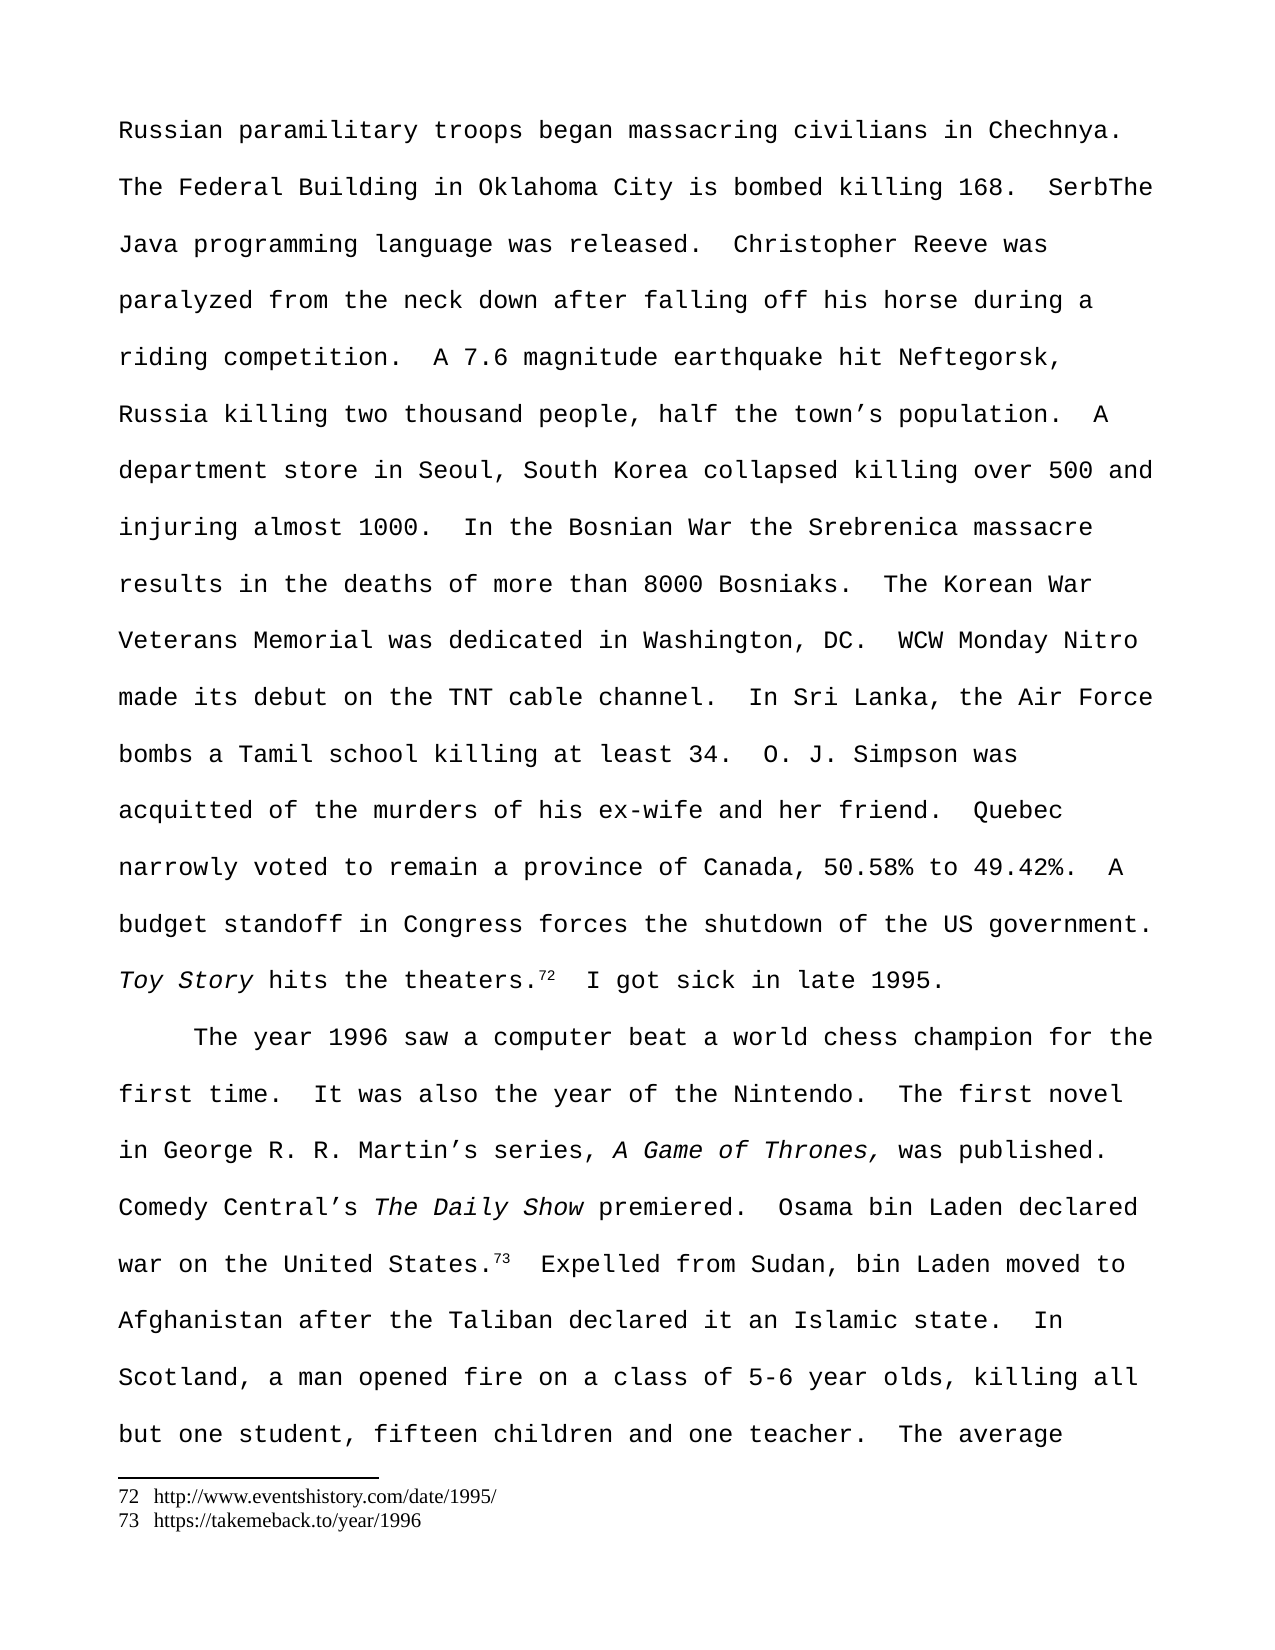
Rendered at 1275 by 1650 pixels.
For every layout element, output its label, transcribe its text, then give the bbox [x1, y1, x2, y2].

text https://takemeback.to/year/1996 [118, 1508, 1157, 1532]
text The year 1996 saw a computer beat a world chess champion for the first time. It was also the year of the Nintendo. The first novel in George R. R. Martin’s series, A Game of Thrones, was published. Comedy Central’s The Daily Show premiered. Osama bin Laden declared war on the United States. Expelled from Sudan, bin Laden moved to Afghanistan after the Taliban declared it an Islamic state. In Scotland, a man opened fire on a class of 5-6 year olds, killing all but one student, fifteen children and one teacher. The average [118, 1025, 1157, 1450]
text http://www.eventshistory.com/date/1995/ [118, 1484, 1157, 1508]
text Russian paramilitary troops began massacring civilians in Chechnya. The Federal Building in Oklahoma City is bombed killing 168. SerbThe Java programming language was released. Christopher Reeve was paralyzed from the neck down after falling off his horse during a riding competition. A 7.6 magnitude earthquake hit Neftegorsk, Russia killing two thousand people, half the town’s population. A department store in Seoul, South Korea collapsed killing over 500 and injuring almost 1000. In the Bosnian War the Srebrenica massacre results in the deaths of more than 8000 Bosniaks. The Korean War Veterans Memorial was dedicated in Washington, DC. WCW Monday Nitro made its debut on the TNT cable channel. In Sri Lanka, the Air Force bombs a Tamil school killing at least 34. O. J. Simpson was acquitted of the murders of his ex-wife and her friend. Quebec narrowly voted to remain a province of Canada, 50.58% to 49.42%. A budget standoff in Congress forces the shutdown of the US government. Toy Story hits the theaters. I got sick in late 1995. [118, 118, 1157, 996]
